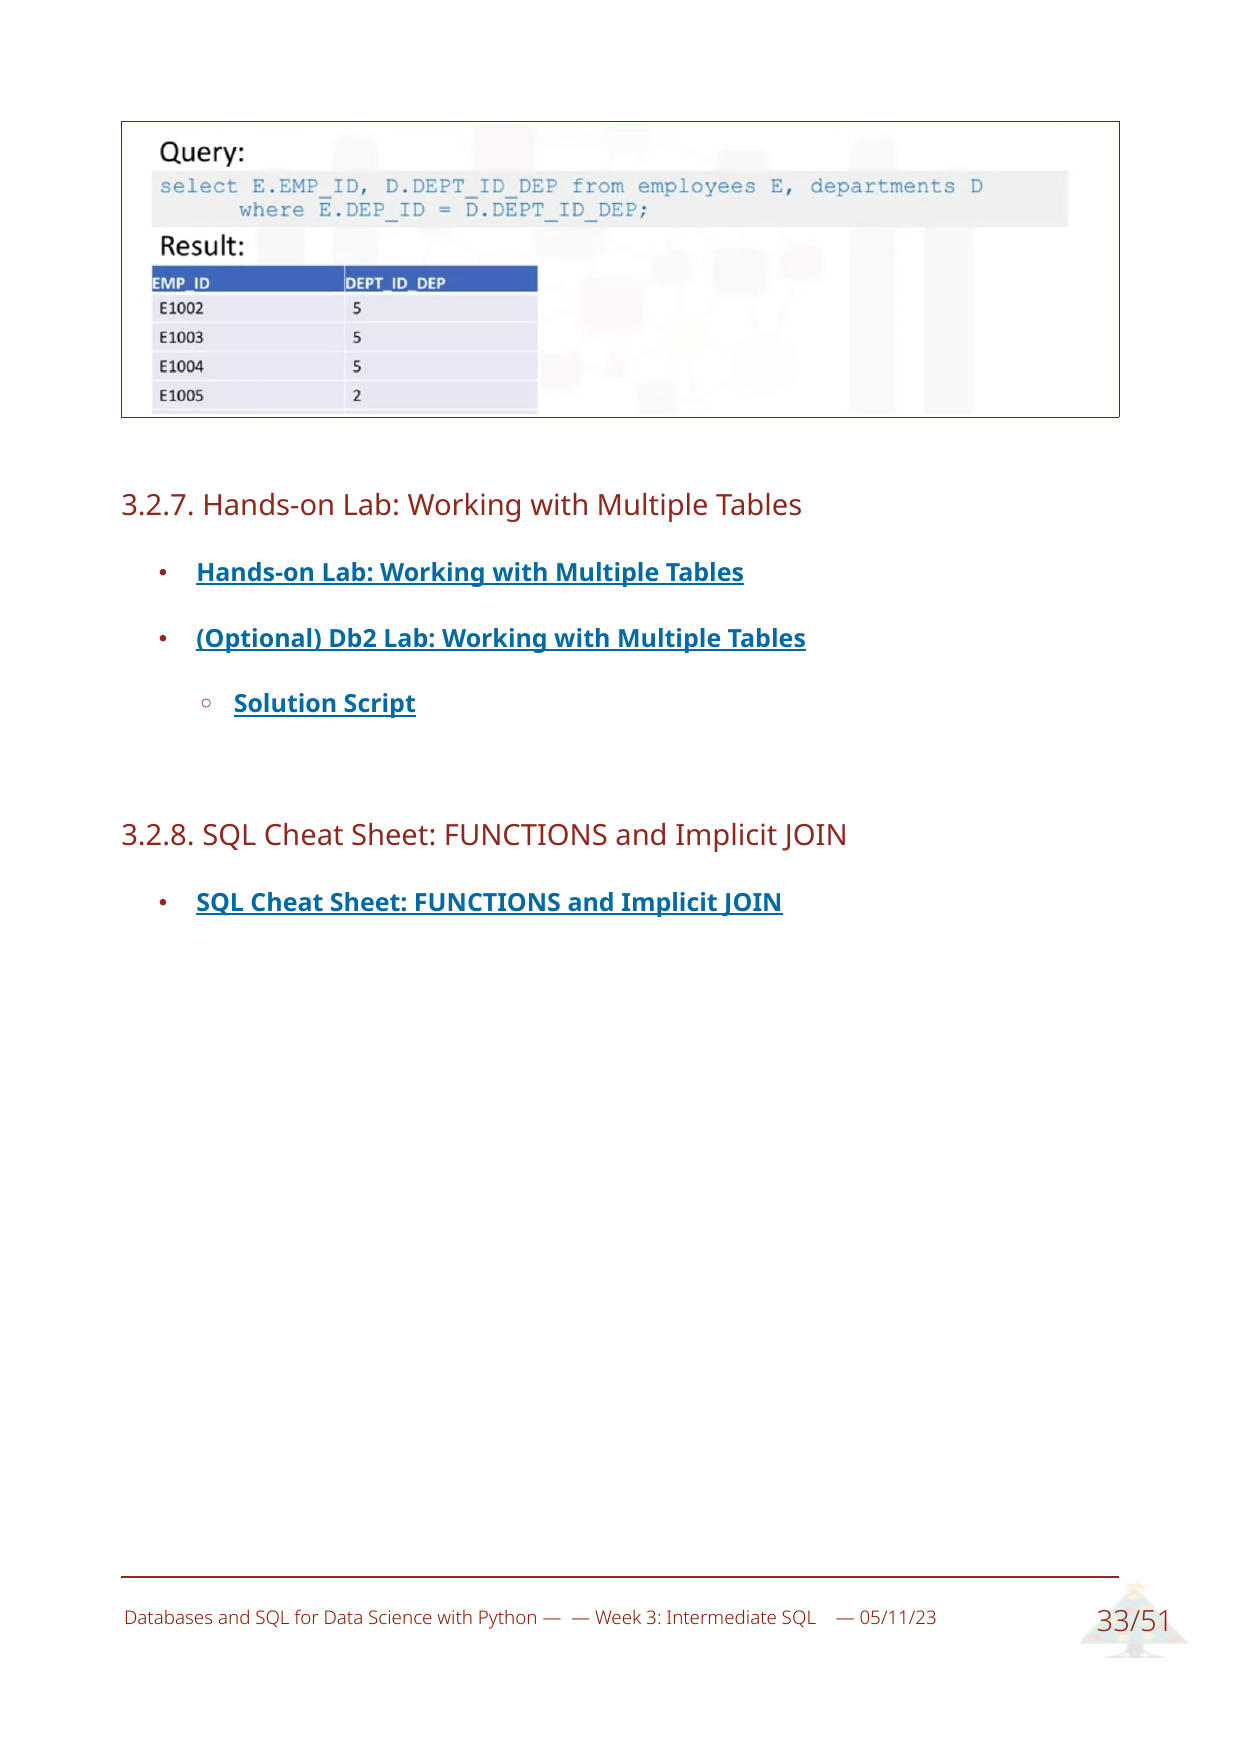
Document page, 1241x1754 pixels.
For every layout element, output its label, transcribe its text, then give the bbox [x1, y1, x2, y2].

list SQL Cheat Sheet: FUNCTIONS and Implicit JOIN [158, 884, 1119, 918]
list (Optional) Db2 Lab: Working with Multiple Tables [158, 620, 1119, 654]
list Solution Script [196, 686, 1119, 720]
picture [124, 124, 1116, 414]
list Hands-on Lab: Working with Multiple Tables [158, 554, 1119, 589]
subtitle Hands-on Lab: Working with Multiple Tables [121, 485, 1119, 524]
subtitle SQL Cheat Sheet: FUNCTIONS and Implicit JOIN [121, 814, 1119, 854]
